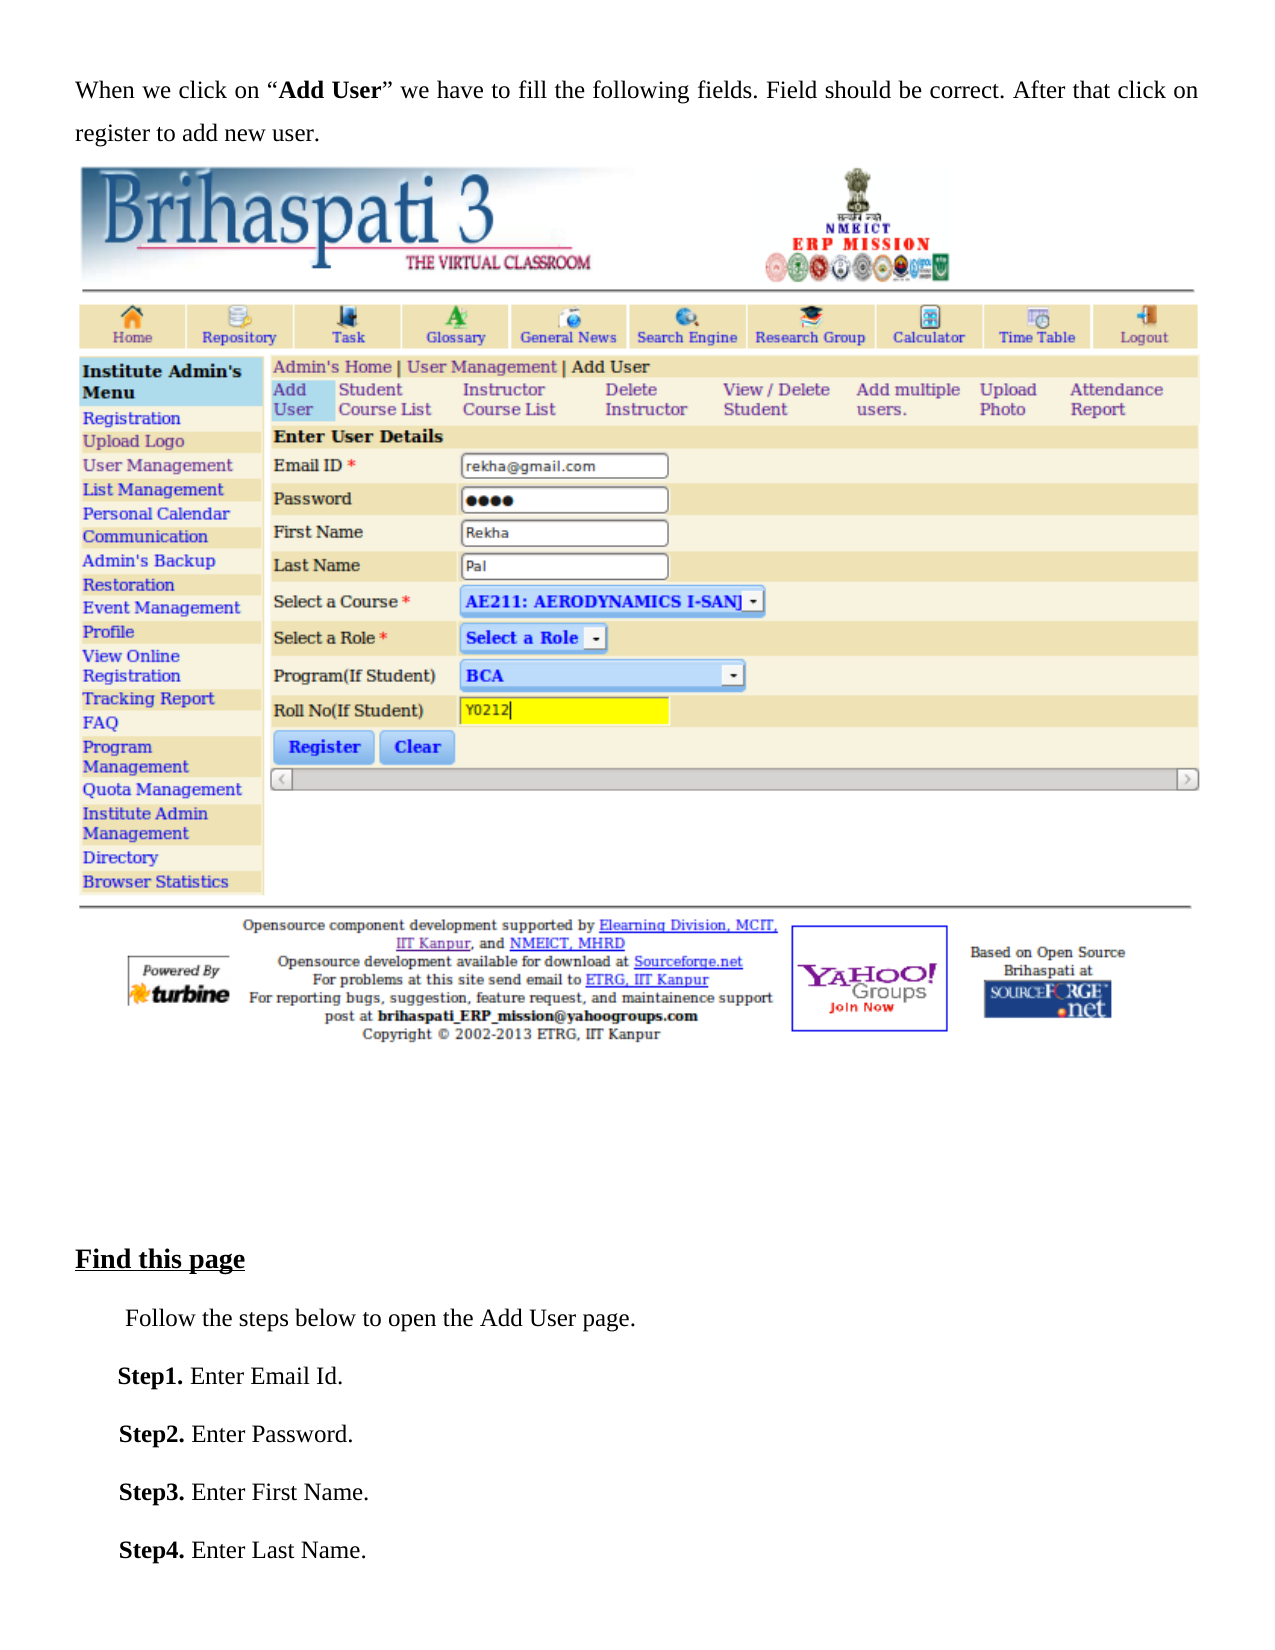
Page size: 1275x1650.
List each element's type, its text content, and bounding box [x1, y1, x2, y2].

text Step2. Enter Password. [75, 1419, 1200, 1448]
text When we click on “Add User” we have to fill the following fields. Field should be correct. After that click on register to add new user. [75, 75, 1200, 147]
text Follow the steps below to open the Add User page. [75, 1303, 1200, 1332]
picture [75, 161, 1200, 1059]
text Step4. Enter Last Name. [75, 1535, 1200, 1564]
text Find this page [75, 1242, 1200, 1274]
text Step1. Enter Email Id. [75, 1361, 1200, 1390]
text Step3. Enter First Name. [75, 1477, 1200, 1506]
